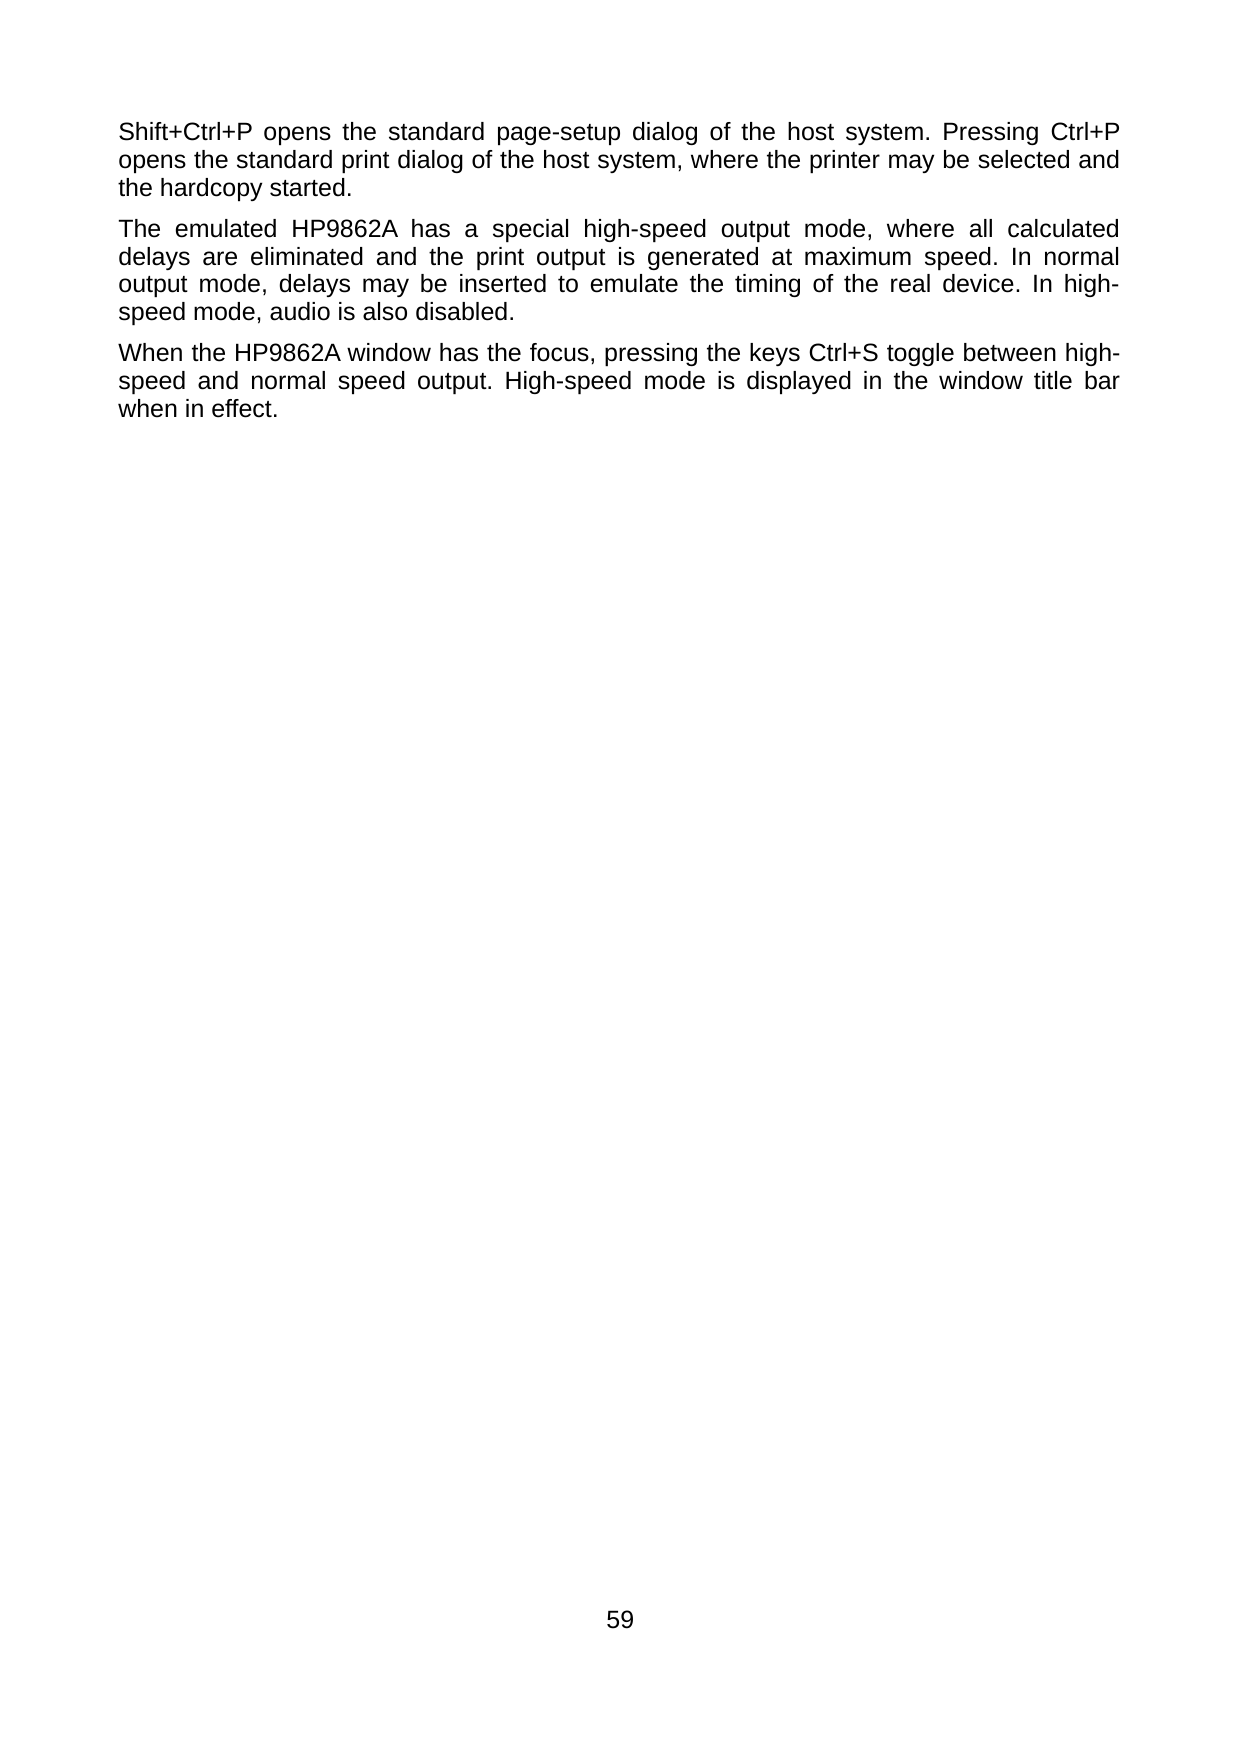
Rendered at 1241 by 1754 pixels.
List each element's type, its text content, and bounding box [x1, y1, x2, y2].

text The emulated HP9862A has a special high-speed output mode, where all calculated delays are eliminated and the print output is generated at maximum speed. In normal output mode, delays may be inserted to emulate the timing of the real device. In high-speed mode, audio is also disabled. [118, 214, 1122, 326]
text Shift+Ctrl+P opens the standard page-setup dialog of the host system. Pressing Ctrl+P opens the standard print dialog of the host system, where the printer may be selected and the hardcopy started. [118, 118, 1122, 202]
text When the HP9862A window has the focus, pressing the keys Ctrl+S toggle between high-speed and normal speed output. High-speed mode is displayed in the window title bar when in effect. [118, 338, 1122, 422]
